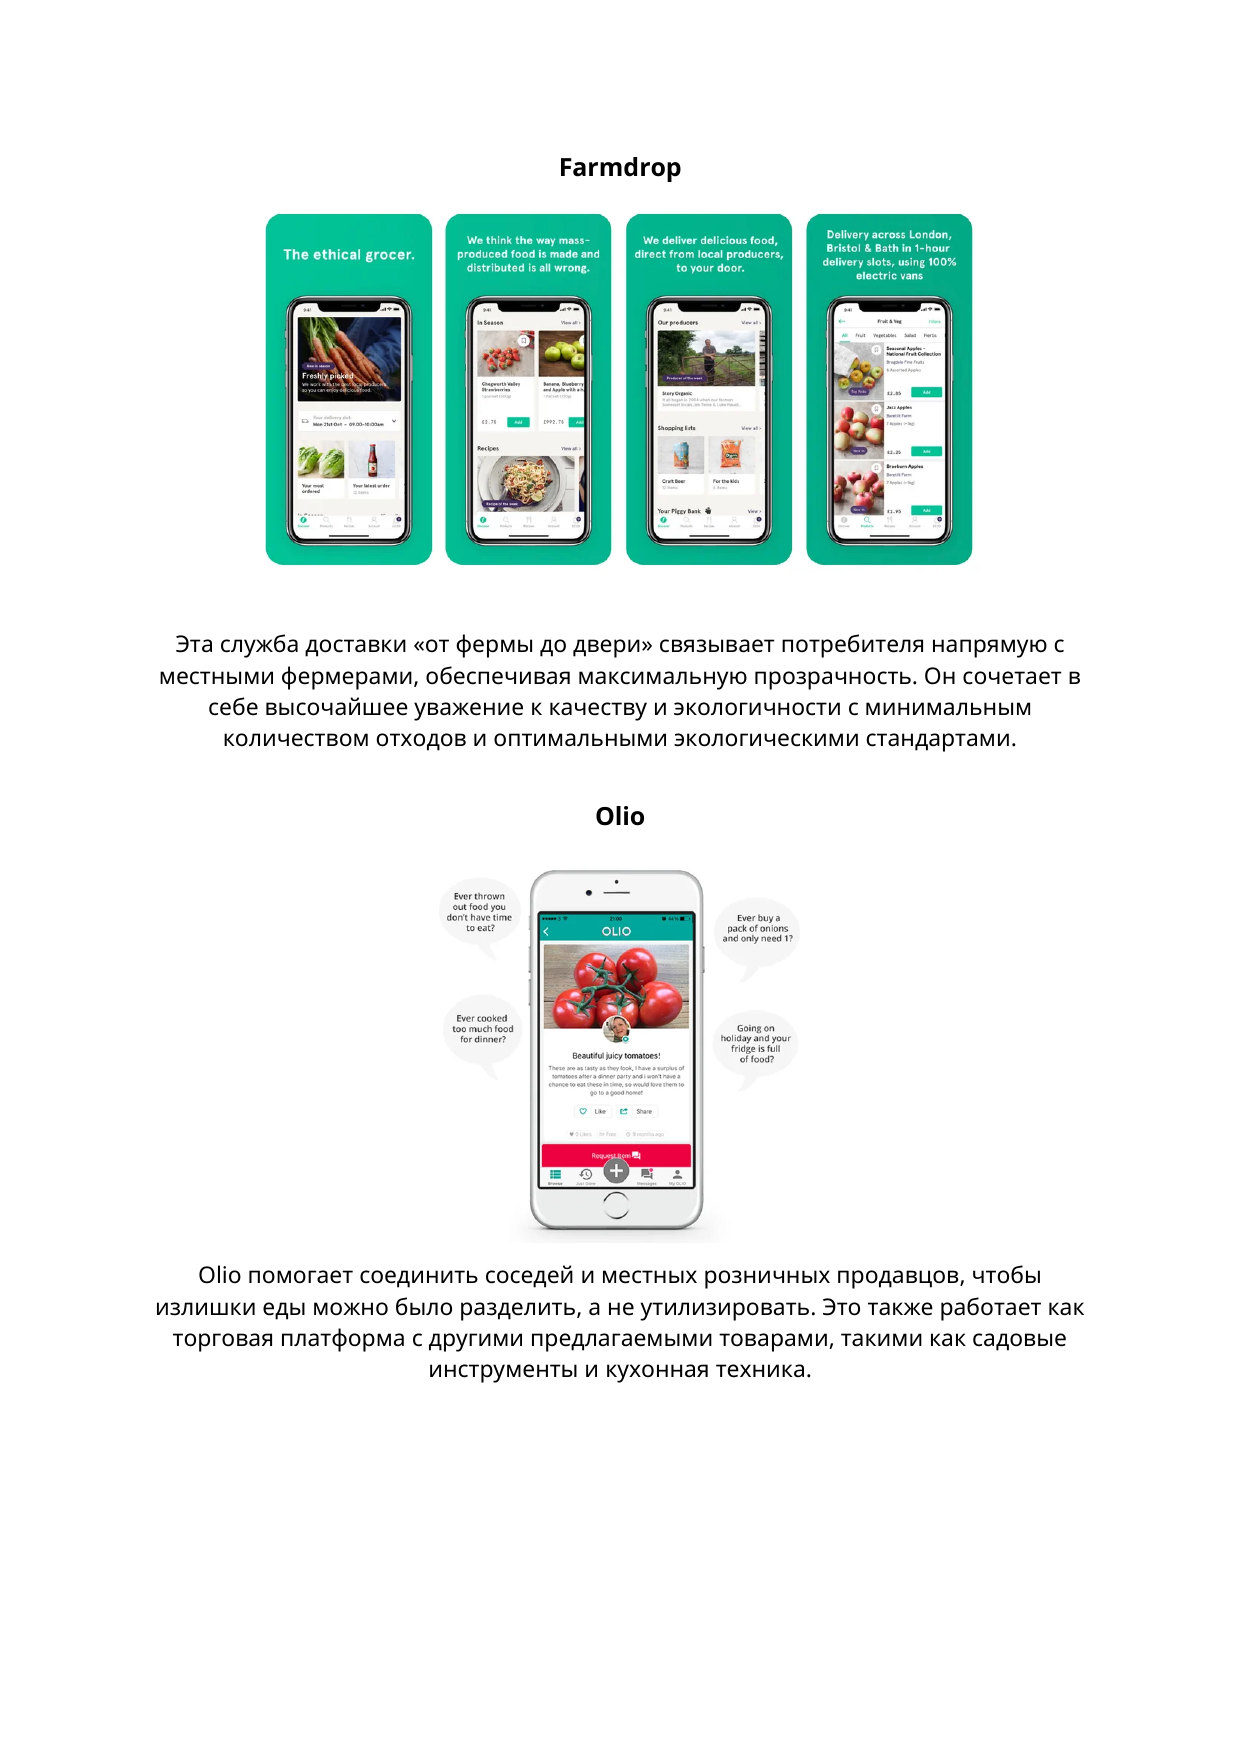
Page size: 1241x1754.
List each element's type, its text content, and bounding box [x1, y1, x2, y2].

subtitle Farmdrop [150, 150, 1090, 184]
text Эта служба доставки «от фермы до двери» связывает потребителя напрямую с местными фермерами, обеспечивая максимальную прозрачность. Он сочетает в себе высочайшее уважение к качеству и экологичности с минимальным количеством отходов и оптимальными экологическими стандартами. [150, 628, 1090, 781]
text Olio помогает соединить соседей и местных розничных продавцов, чтобы излишки еды можно было разделить, а не утилизировать. Это также работает как торговая платформа с другими предлагаемыми товарами, такими как садовые инструменты и кухонная техника. [150, 1259, 1090, 1384]
text Olio [150, 798, 1090, 832]
picture [235, 186, 1005, 612]
picture [263, 848, 977, 1243]
